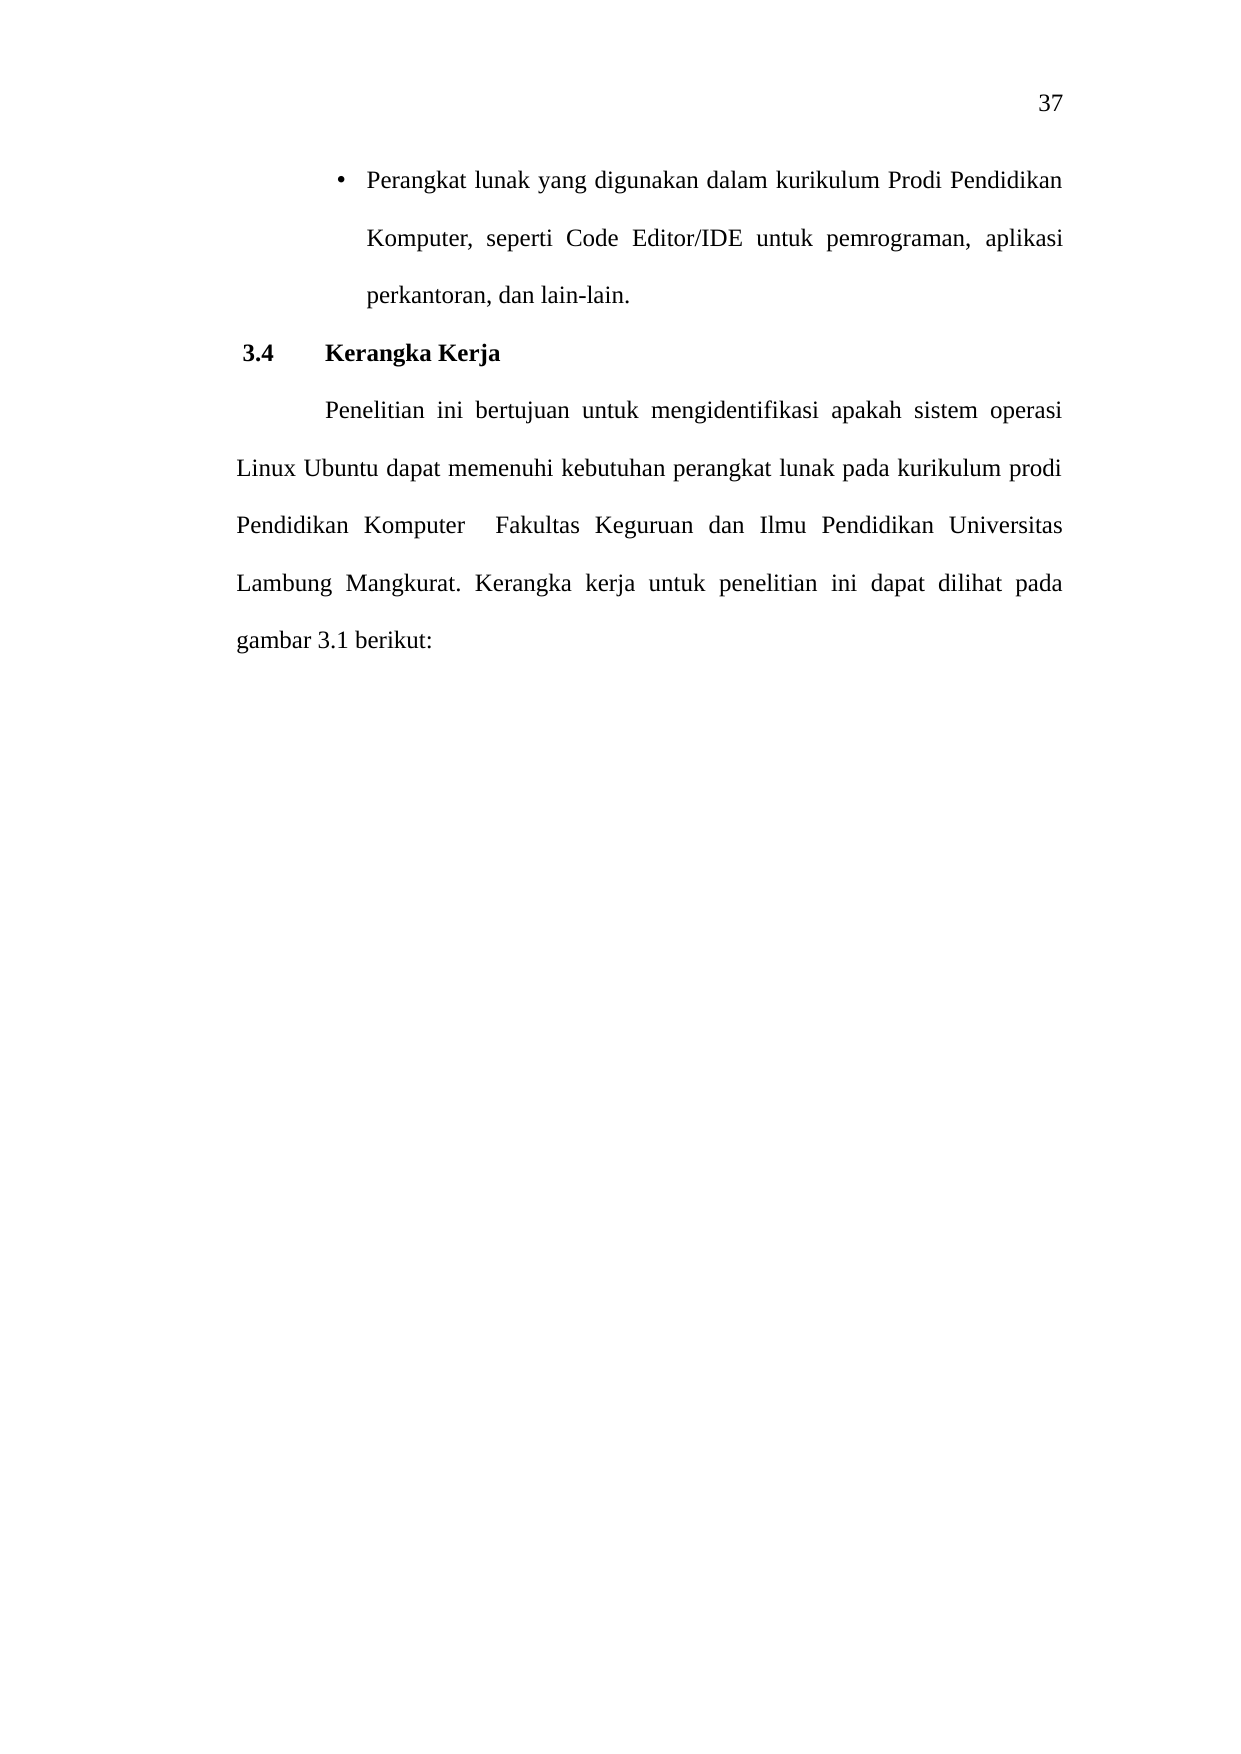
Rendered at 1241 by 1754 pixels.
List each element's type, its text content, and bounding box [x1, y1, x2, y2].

text Penelitian ini bertujuan untuk mengidentifikasi apakah sistem operasi Linux Ubuntu dapat memenuhi kebutuhan perangkat lunak pada kurikulum prodi Pendidikan Komputer Fakultas Keguruan dan Ilmu Pendidikan Universitas Lambung Mangkurat. Kerangka kerja untuk penelitian ini dapat dilihat pada gambar 3.1 berikut: [236, 395, 1063, 654]
subtitle Kerangka Kerja [236, 338, 1063, 367]
list Perangkat lunak yang digunakan dalam kurikulum Prodi Pendidikan Komputer, seperti Code Editor/IDE untuk pemrograman, aplikasi perkantoran, dan lain-lain. [337, 165, 1063, 309]
